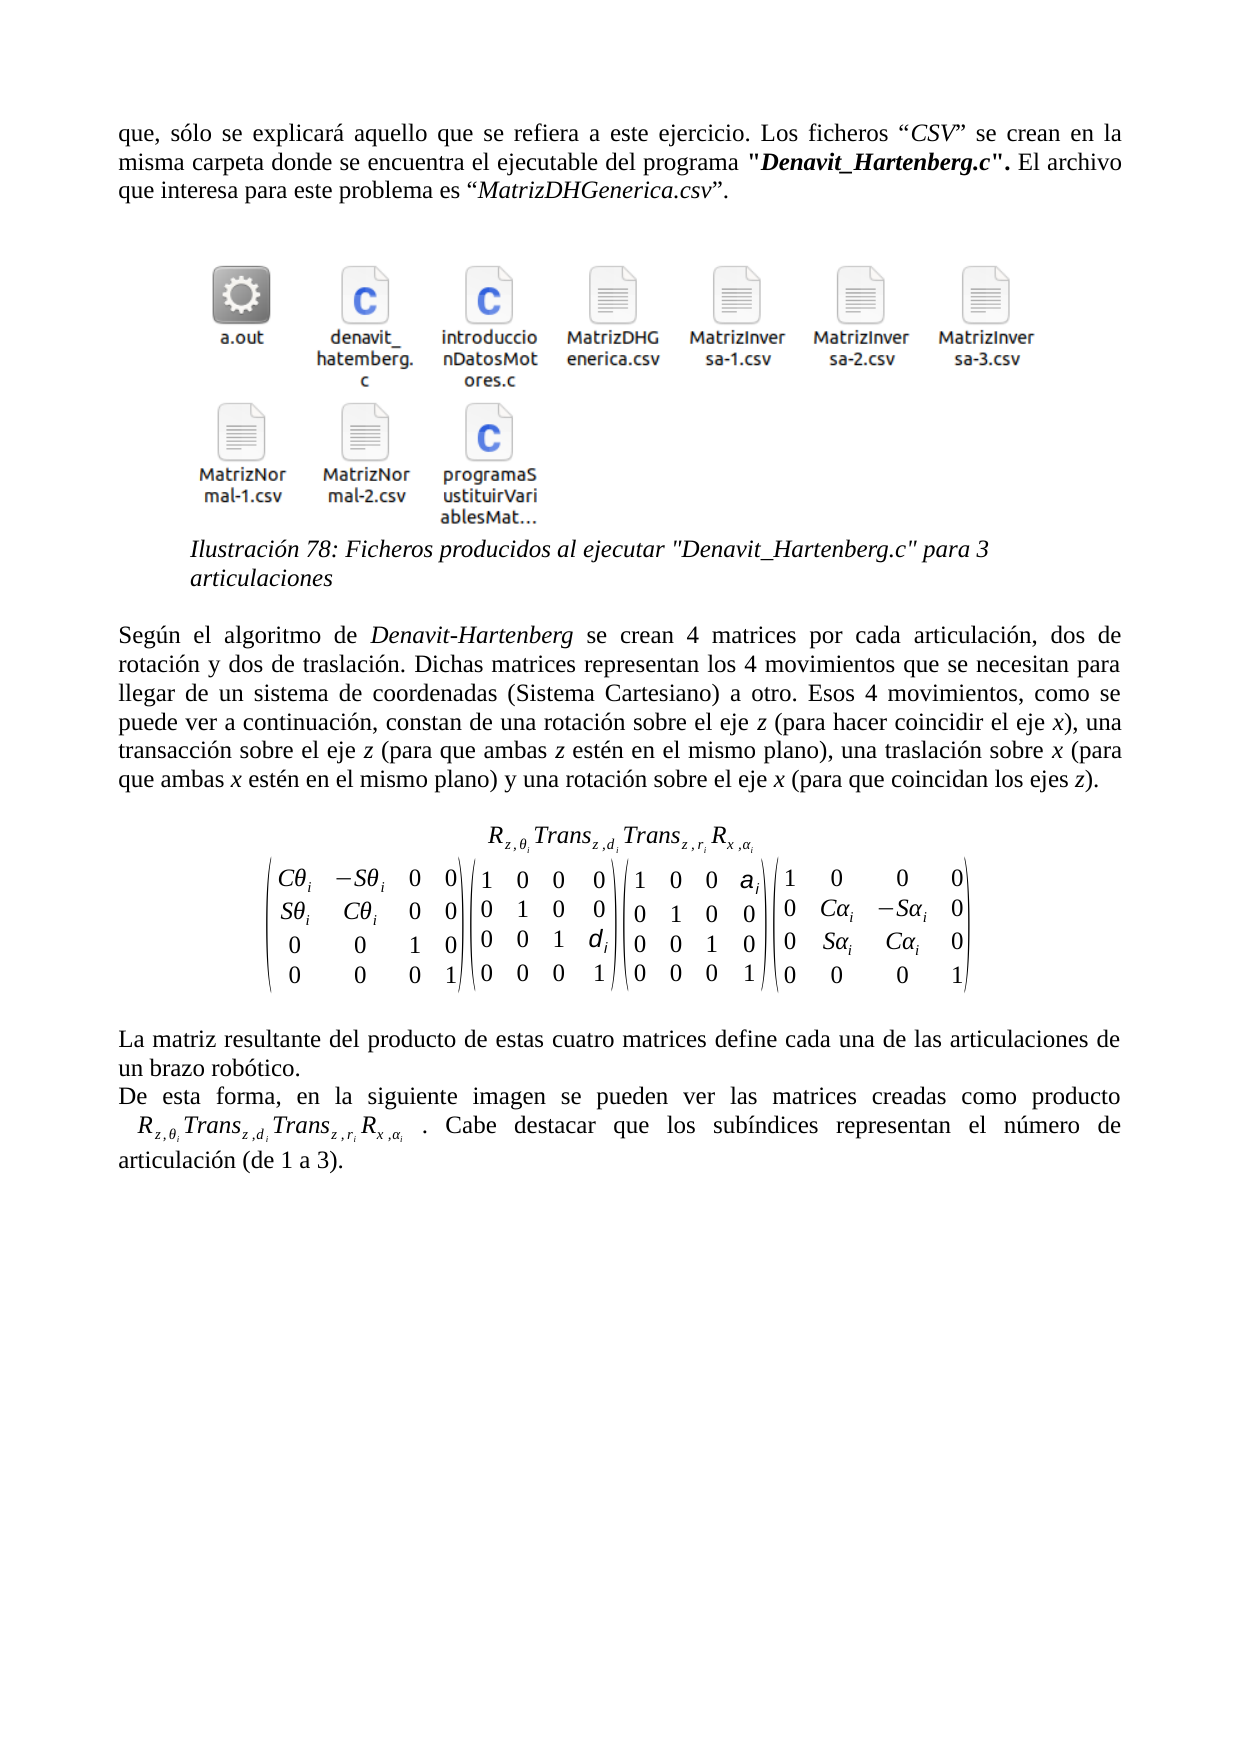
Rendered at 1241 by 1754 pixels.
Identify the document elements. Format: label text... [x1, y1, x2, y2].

text Según el algoritmo de Denavit-Hartenberg se crean 4 matrices por cada articulación, dos de rotación y dos de traslación. Dichas matrices representan los 4 movimientos que se necesitan para llegar de un sistema de coordenadas (Sistema Cartesiano) a otro. Esos 4 movimientos, como se puede ver a continuación, constan de una rotación sobre el eje z (para hacer coincidir el eje x), una transacción sobre el eje z (para que ambas z estén en el mismo plano), una traslación sobre x (para que ambas x estén en el mismo plano) y una rotación sobre el eje x (para que coincidan los ejes z). [118, 621, 1122, 793]
picture [194, 261, 1046, 535]
text La matriz resultante del producto de estas cuatro matrices define cada una de las articulaciones de un brazo robótico. [118, 1024, 1122, 1081]
text De esta forma, en la siguiente imagen se pueden ver las matrices creadas como producto . Cabe destacar que los subíndices representan el número de articulación (de 1 a 3). [118, 1081, 1122, 1174]
text que, sólo se explicará aquello que se refiera a este ejercicio. Los ficheros “CSV” se crean en la misma carpeta donde se encuentra el ejecutable del programa "Denavit_Hartenberg.c". El archivo que interesa para este problema es “MatrizDHGenerica.csv”. [118, 118, 1122, 204]
text Ilustración 78: Ficheros producidos al ejecutar "Denavit_Hartenberg.c" para 3 articulaciones [190, 274, 1051, 592]
